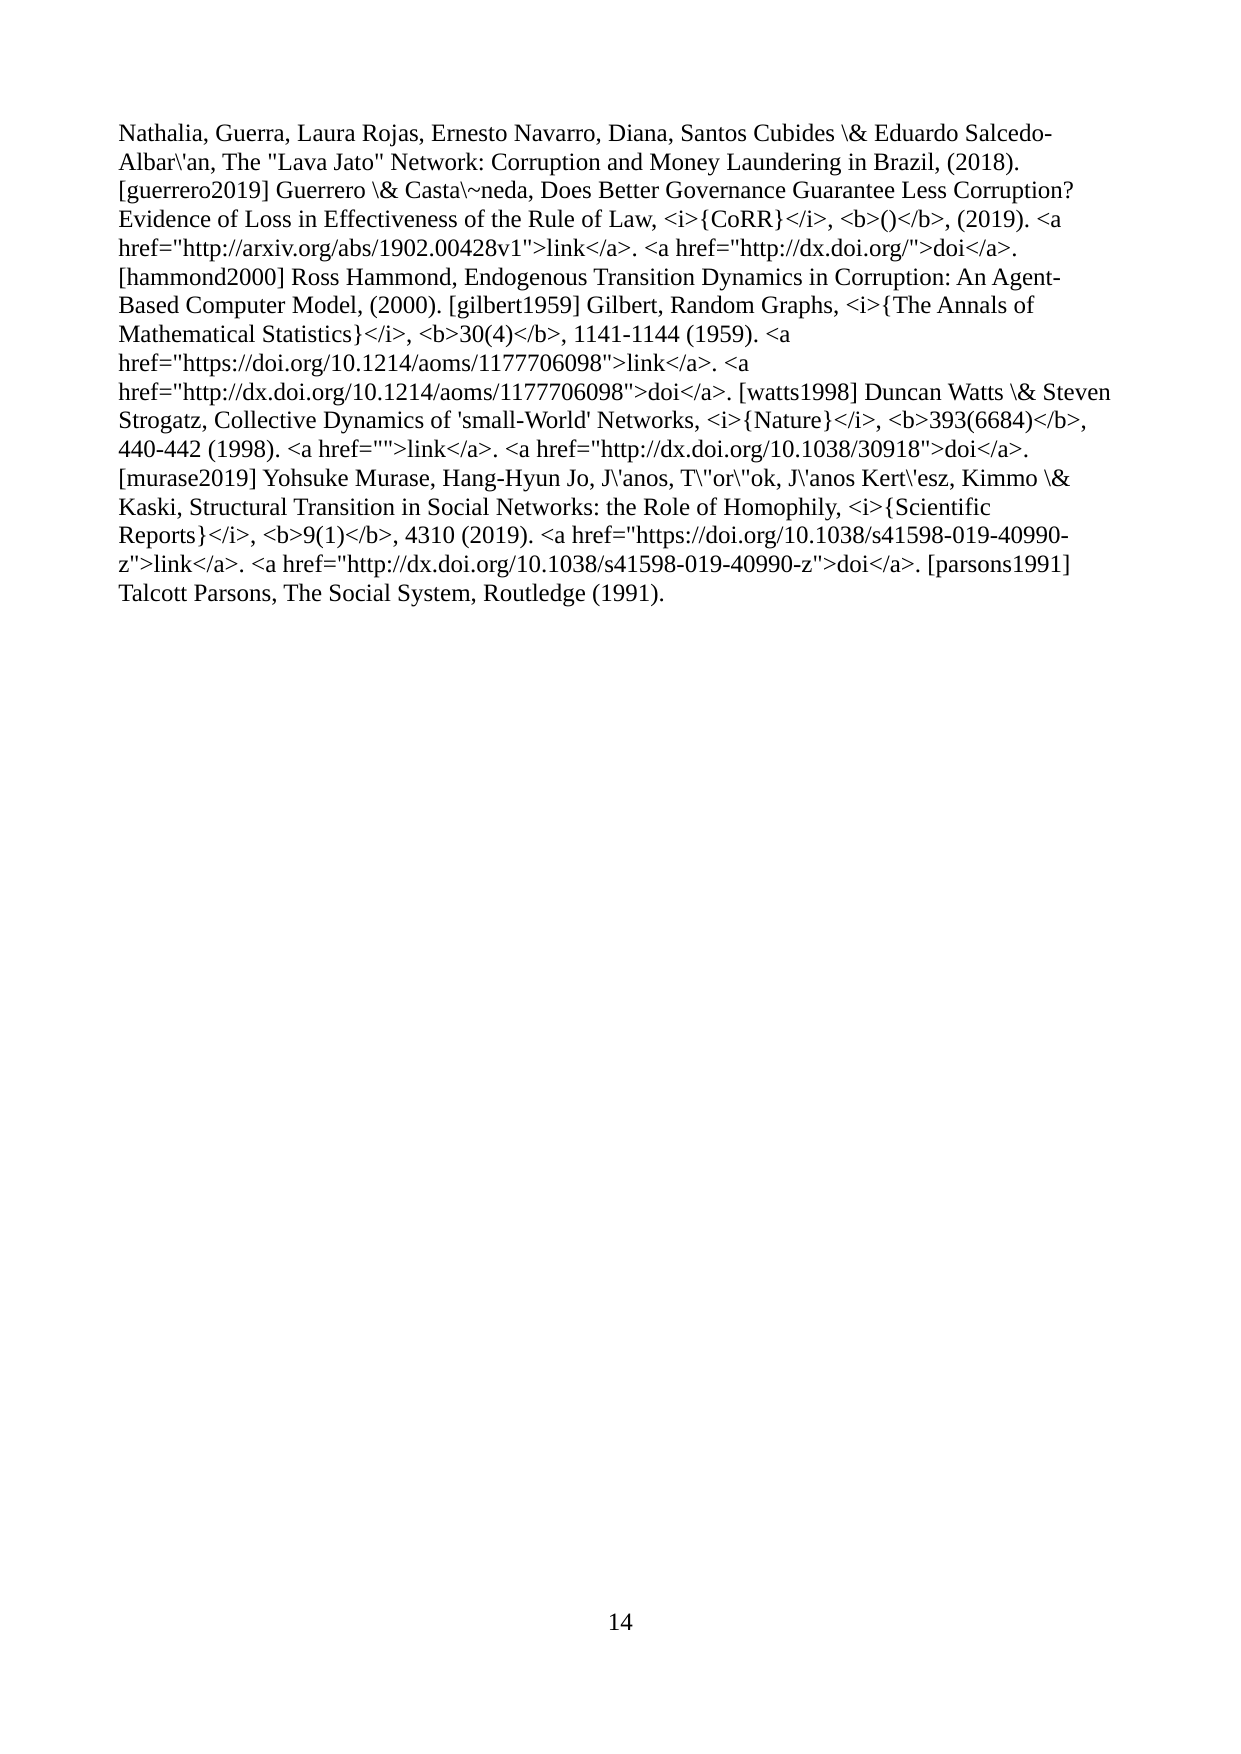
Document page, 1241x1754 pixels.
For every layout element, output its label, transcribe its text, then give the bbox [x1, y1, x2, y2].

text Nathalia, Guerra, Laura Rojas, Ernesto Navarro, Diana, Santos Cubides \& Eduardo Salcedo-Albar\'an, The "Lava Jato" Network: Corruption and Money Laundering in Brazil, (2018). [guerrero2019] Guerrero \& Casta\~neda, Does Better Governance Guarantee Less Corruption? Evidence of Loss in Effectiveness of the Rule of Law, <i>{CoRR}</i>, <b>()</b>, (2019). <a href="http://arxiv.org/abs/1902.00428v1">link</a>. <a href="http://dx.doi.org/">doi</a>. [hammond2000] Ross Hammond, Endogenous Transition Dynamics in Corruption: An Agent-Based Computer Model, (2000). [gilbert1959] Gilbert, Random Graphs, <i>{The Annals of Mathematical Statistics}</i>, <b>30(4)</b>, 1141-1144 (1959). <a href="https://doi.org/10.1214/aoms/1177706098">link</a>. <a href="http://dx.doi.org/10.1214/aoms/1177706098">doi</a>. [watts1998] Duncan Watts \& Steven Strogatz, Collective Dynamics of 'small-World' Networks, <i>{Nature}</i>, <b>393(6684)</b>, 440-442 (1998). <a href="">link</a>. <a href="http://dx.doi.org/10.1038/30918">doi</a>. [murase2019] Yohsuke Murase, Hang-Hyun Jo, J\'anos, T\"or\"ok, J\'anos Kert\'esz, Kimmo \& Kaski, Structural Transition in Social Networks: the Role of Homophily, <i>{Scientific Reports}</i>, <b>9(1)</b>, 4310 (2019). <a href="https://doi.org/10.1038/s41598-019-40990-z">link</a>. <a href="http://dx.doi.org/10.1038/s41598-019-40990-z">doi</a>. [parsons1991] Talcott Parsons, The Social System, Routledge (1991). [118, 118, 1122, 607]
